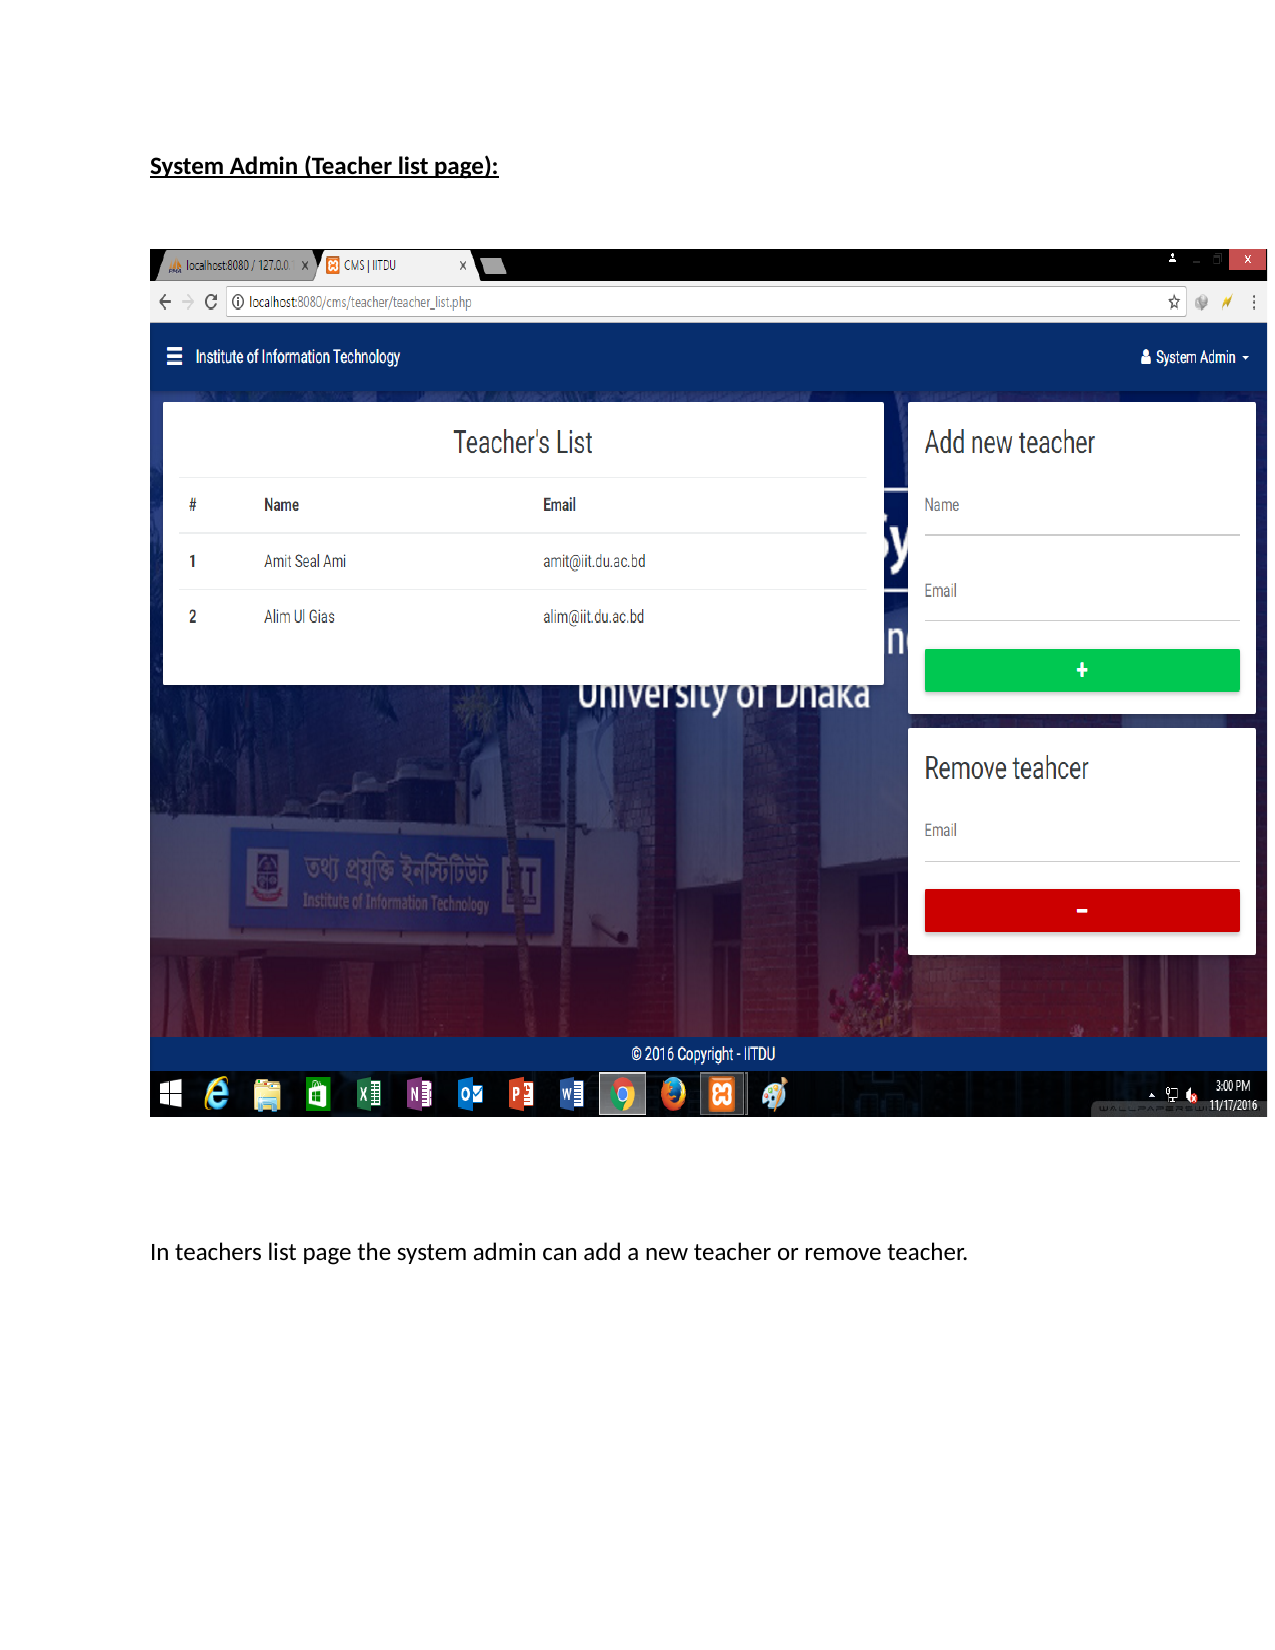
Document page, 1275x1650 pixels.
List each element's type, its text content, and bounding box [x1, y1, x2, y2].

picture [150, 249, 1268, 1117]
text In teachers list page the system admin can add a new teacher or remove teacher. [150, 1236, 1125, 1267]
text System Admin (Teacher list page): [150, 150, 1125, 181]
